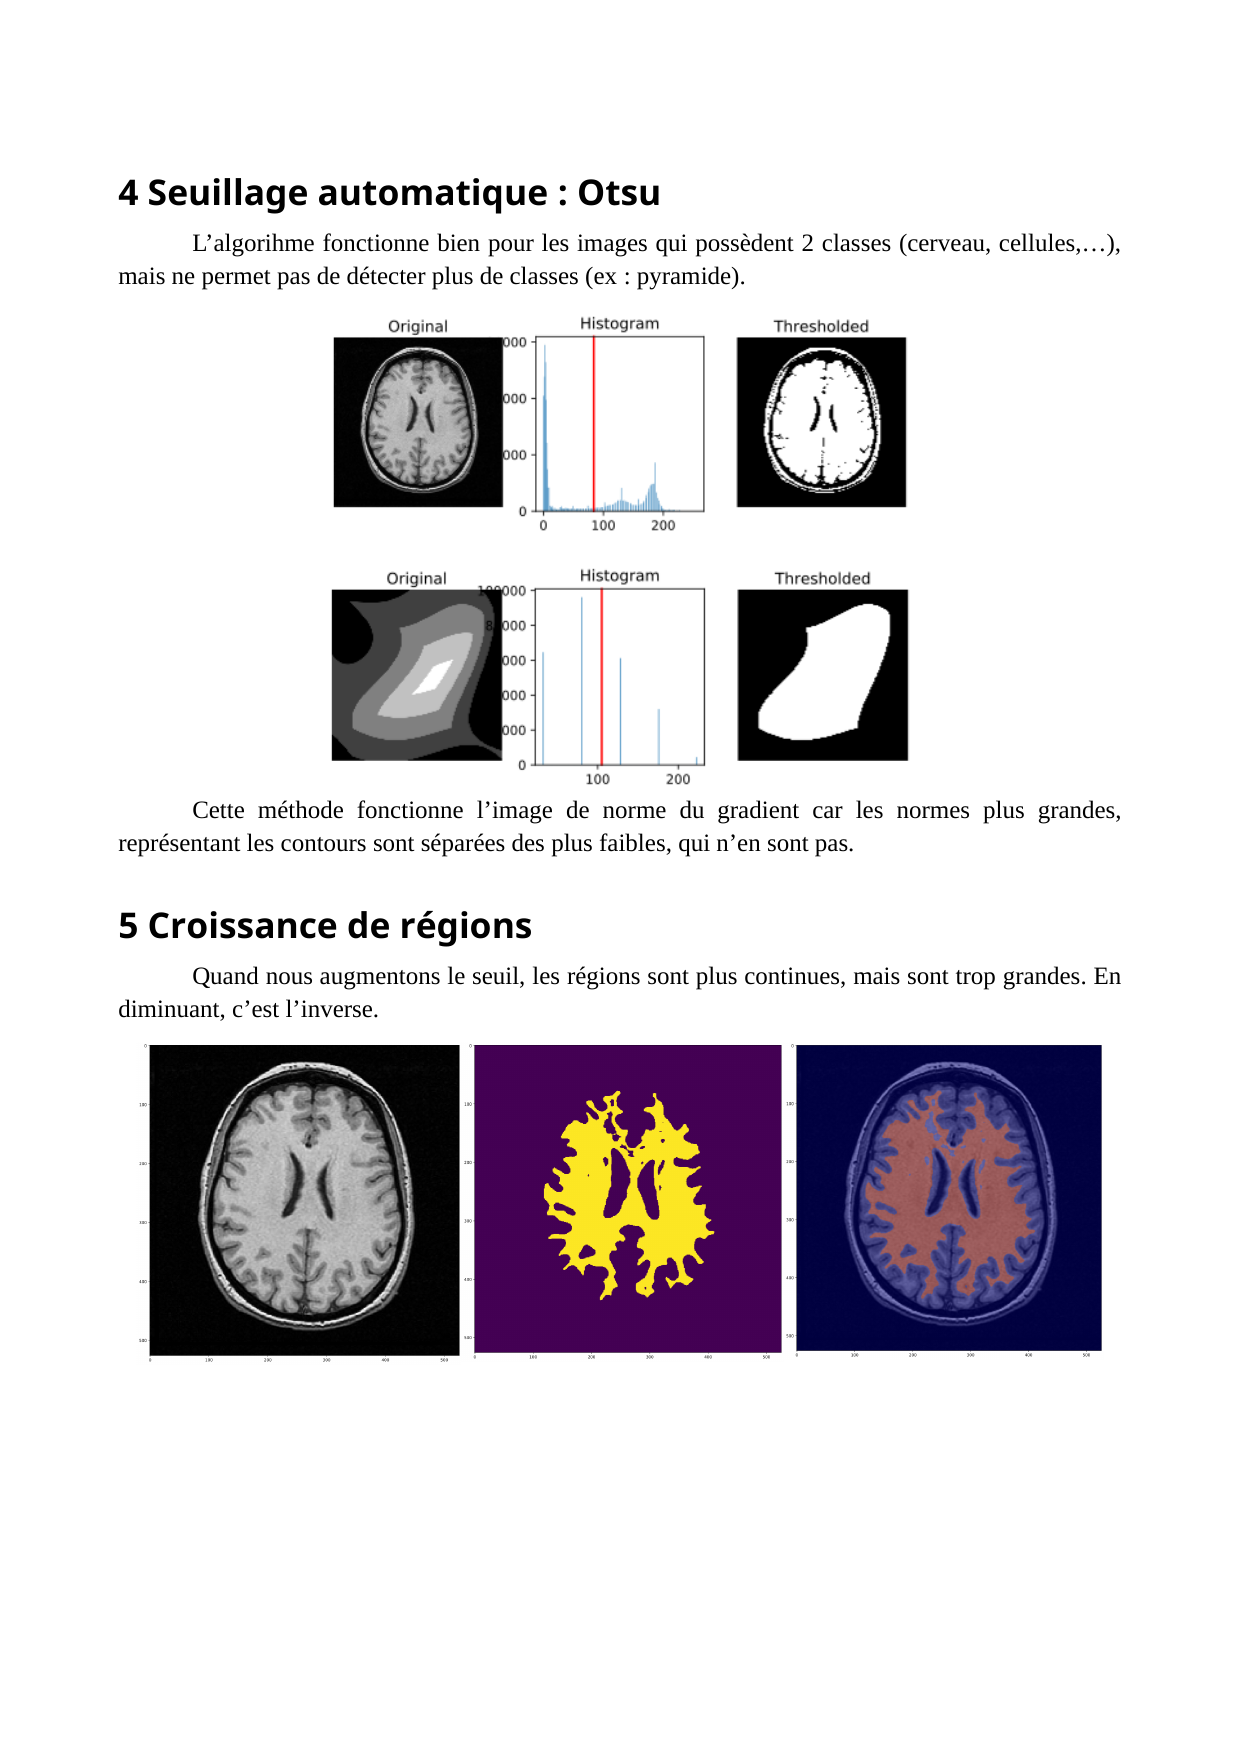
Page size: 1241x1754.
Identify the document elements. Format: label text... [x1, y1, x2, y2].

subtitle 5 Croissance de régions [118, 901, 1122, 949]
subtitle 4 Seuillage automatique : Otsu [118, 167, 1122, 215]
text Quand nous augmentons le seuil, les régions sont plus continues, mais sont trop grandes. En diminuant, c’est l’inverse. [118, 961, 1122, 1023]
text Cette méthode fonctionne l’image de norme du gradient car les normes plus grandes, représentant les contours sont séparées des plus faibles, qui n’en sont pas. [118, 795, 1122, 857]
text L’algorihme fonctionne bien pour les images qui possèdent 2 classes (cerveau, cellules,…), mais ne permet pas de détecter plus de classes (ex : pyramide). [118, 228, 1122, 290]
